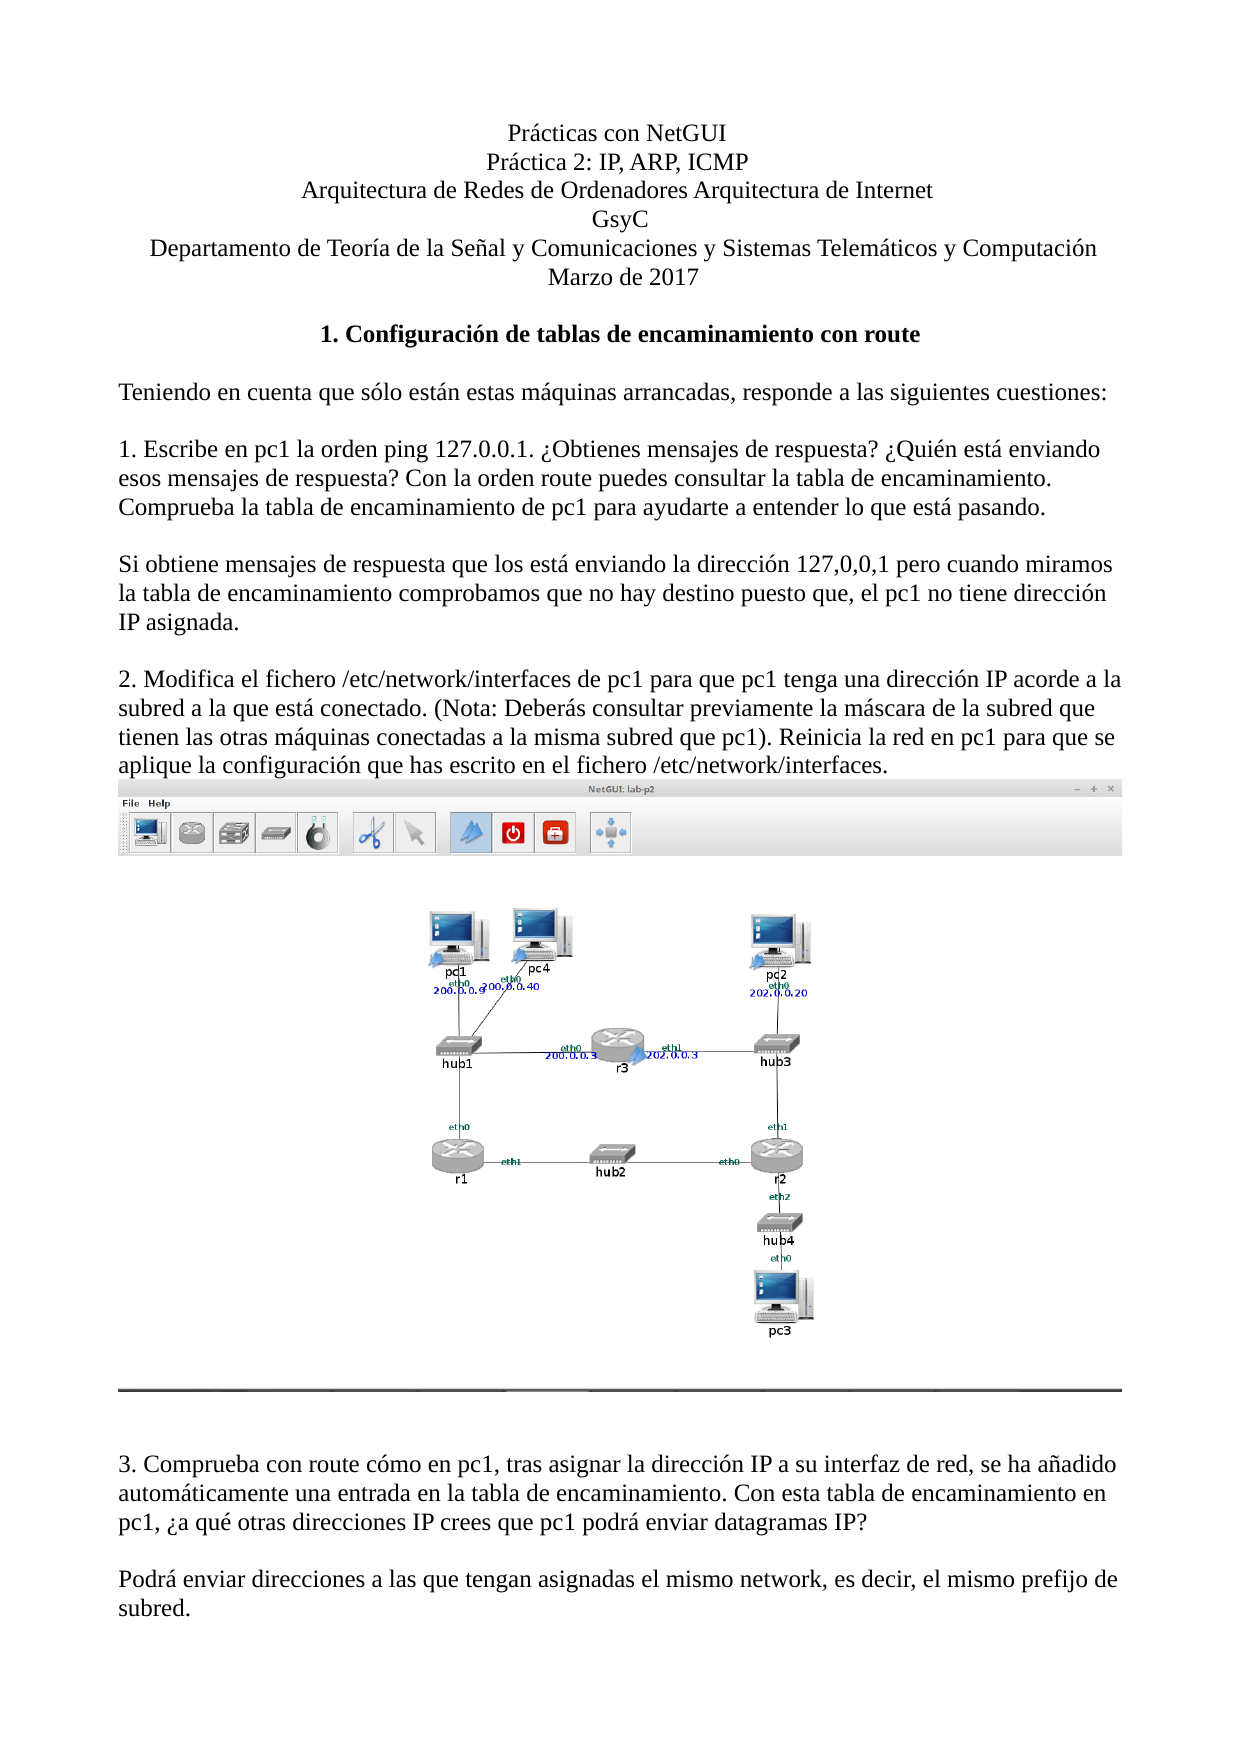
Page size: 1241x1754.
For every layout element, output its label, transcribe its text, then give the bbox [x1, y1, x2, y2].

text Arquitectura de Redes de Ordenadores Arquitectura de Internet [118, 176, 1122, 204]
text 1. Escribe en pc1 la orden ping 127.0.0.1. ¿Obtienes mensajes de respuesta? ¿Quién está enviando esos mensajes de respuesta? Con la orden route puedes consultar la tabla de encaminamiento. Comprueba la tabla de encaminamiento de pc1 para ayudarte a entender lo que está pasando. [118, 434, 1122, 521]
text Departamento de Teoría de la Señal y Comunicaciones y Sistemas Telemáticos y Computación [118, 233, 1122, 262]
text Teniendo en cuenta que sólo están estas máquinas arrancadas, responde a las siguientes cuestiones: [118, 377, 1122, 406]
text 1. Configuración de tablas de encaminamiento con route [118, 319, 1122, 348]
text Podrá enviar direcciones a las que tengan asignadas el mismo network, es decir, el mismo prefijo de subred. [118, 1564, 1122, 1622]
text GsyC [118, 204, 1122, 233]
text 2. Modifica el fichero /etc/network/interfaces de pc1 para que pc1 tenga una dirección IP acorde a la subred a la que está conectado. (Nota: Deberás consultar previamente la máscara de la subred que tienen las otras máquinas conectadas a la misma subred que pc1). Reinicia la red en pc1 para que se aplique la configuración que has escrito en el fichero /etc/network/interfaces. [118, 664, 1122, 779]
text Marzo de 2017 [118, 262, 1122, 291]
text Si obtiene mensajes de respuesta que los está enviando la dirección 127,0,0,1 pero cuando miramos la tabla de encaminamiento comprobamos que no hay destino puesto que, el pc1 no tiene dirección IP asignada. [118, 549, 1122, 636]
picture [118, 779, 1123, 1392]
text 3. Comprueba con route cómo en pc1, tras asignar la dirección IP a su interfaz de red, se ha añadido automáticamente una entrada en la tabla de encaminamiento. Con esta tabla de encaminamiento en pc1, ¿a qué otras direcciones IP crees que pc1 podrá enviar datagramas IP? [118, 1449, 1122, 1535]
text Práctica 2: IP, ARP, ICMP [118, 147, 1122, 176]
text Prácticas con NetGUI [118, 118, 1122, 147]
